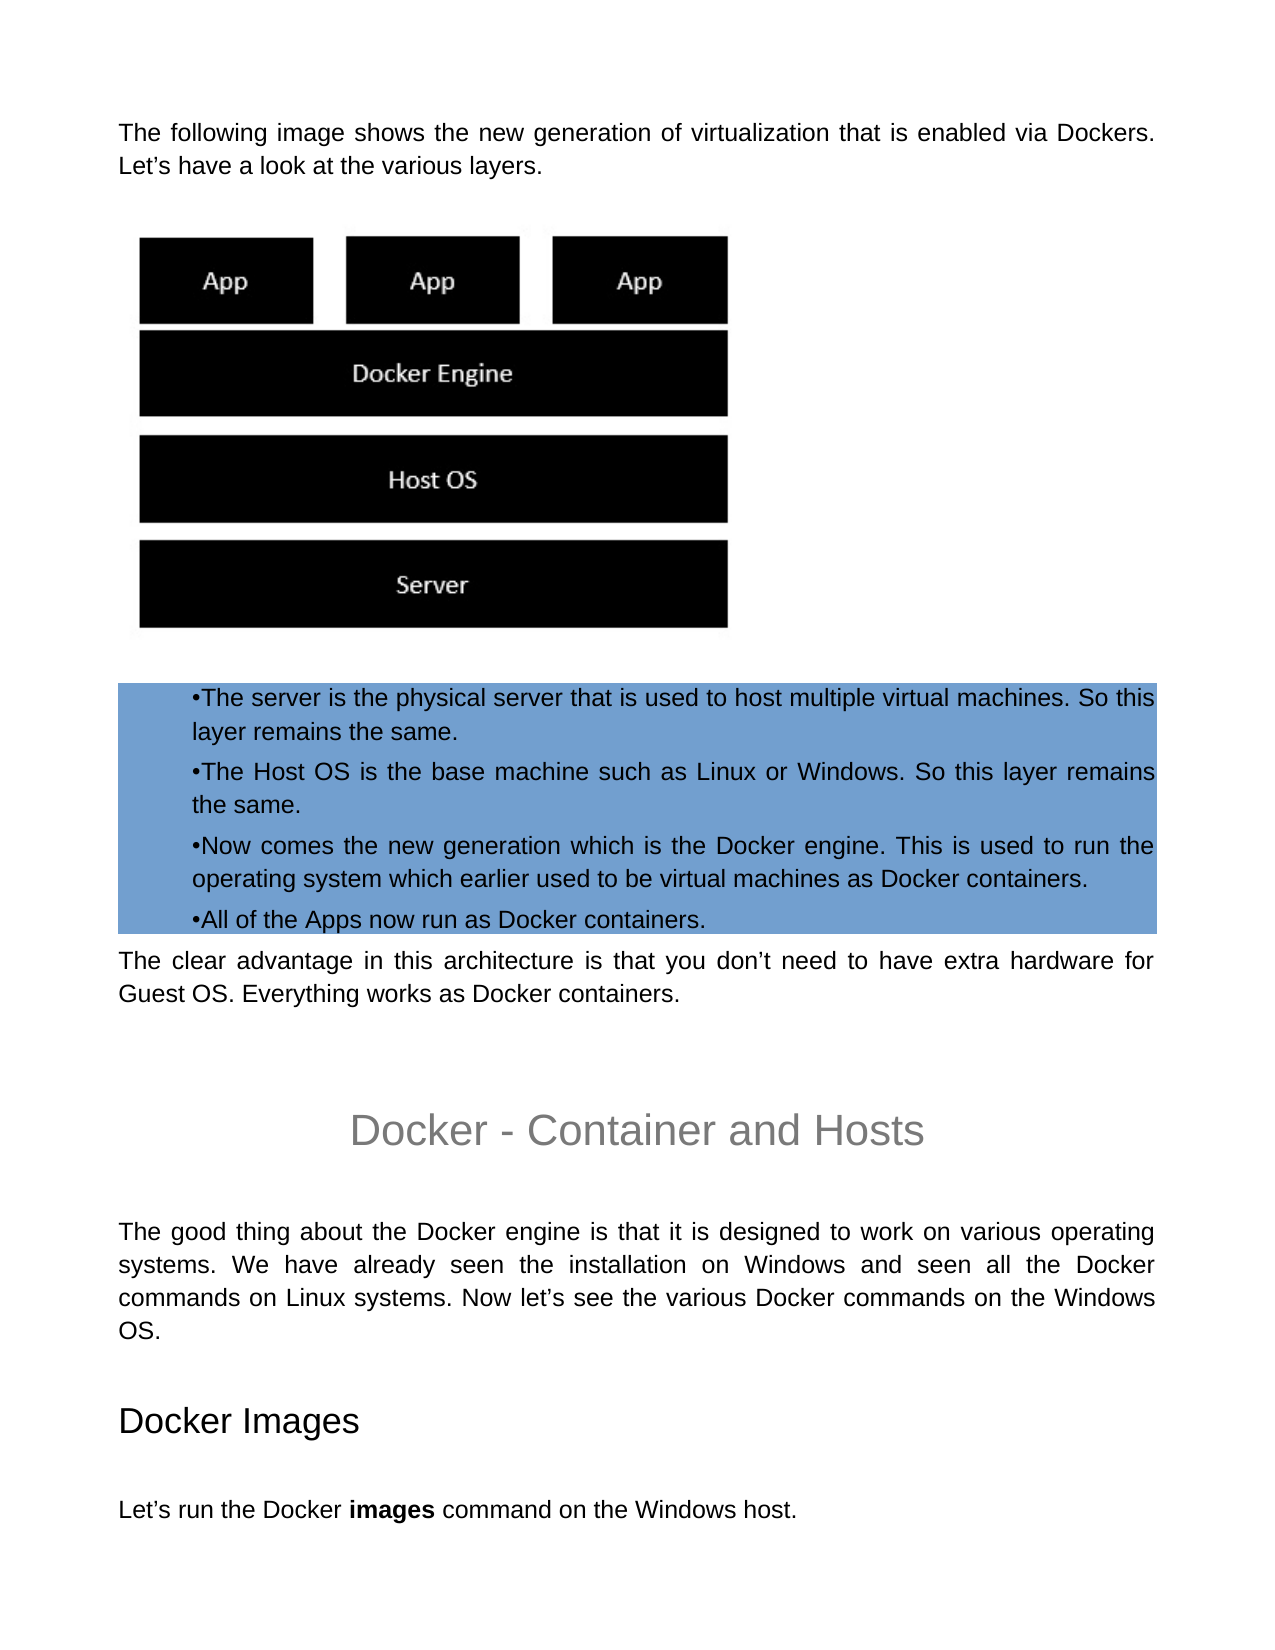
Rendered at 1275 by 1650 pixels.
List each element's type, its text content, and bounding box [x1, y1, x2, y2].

text The clear advantage in this architecture is that you don’t need to have extra hardware for Guest OS. Everything works as Docker containers. [118, 946, 1157, 1008]
text Let’s run the Docker images command on the Windows host. [118, 1494, 1157, 1523]
list All of the Apps now run as Docker containers. [118, 905, 1157, 934]
subtitle Docker Images [118, 1399, 1157, 1441]
list The server is the physical server that is used to host multiple virtual machines. So this layer remains the same. [118, 683, 1157, 745]
list The Host OS is the base machine such as Linux or Windows. So this layer remains the same. [118, 757, 1157, 819]
subtitle Docker - Container and Hosts [118, 1104, 1157, 1154]
text The following image shows the new generation of virtualization that is enabled via Dockers. Let’s have a look at the various layers. [118, 118, 1157, 180]
list Now comes the new generation which is the Docker engine. This is used to run the operating system which earlier used to be virtual machines as Docker containers. [118, 831, 1157, 893]
text The good thing about the Docker engine is that it is designed to work on various operating systems. We have already seen the installation on Windows and seen all the Docker commands on Linux systems. Now let’s see the various Docker commands on the Windows OS. [118, 1217, 1157, 1345]
picture [118, 213, 750, 650]
